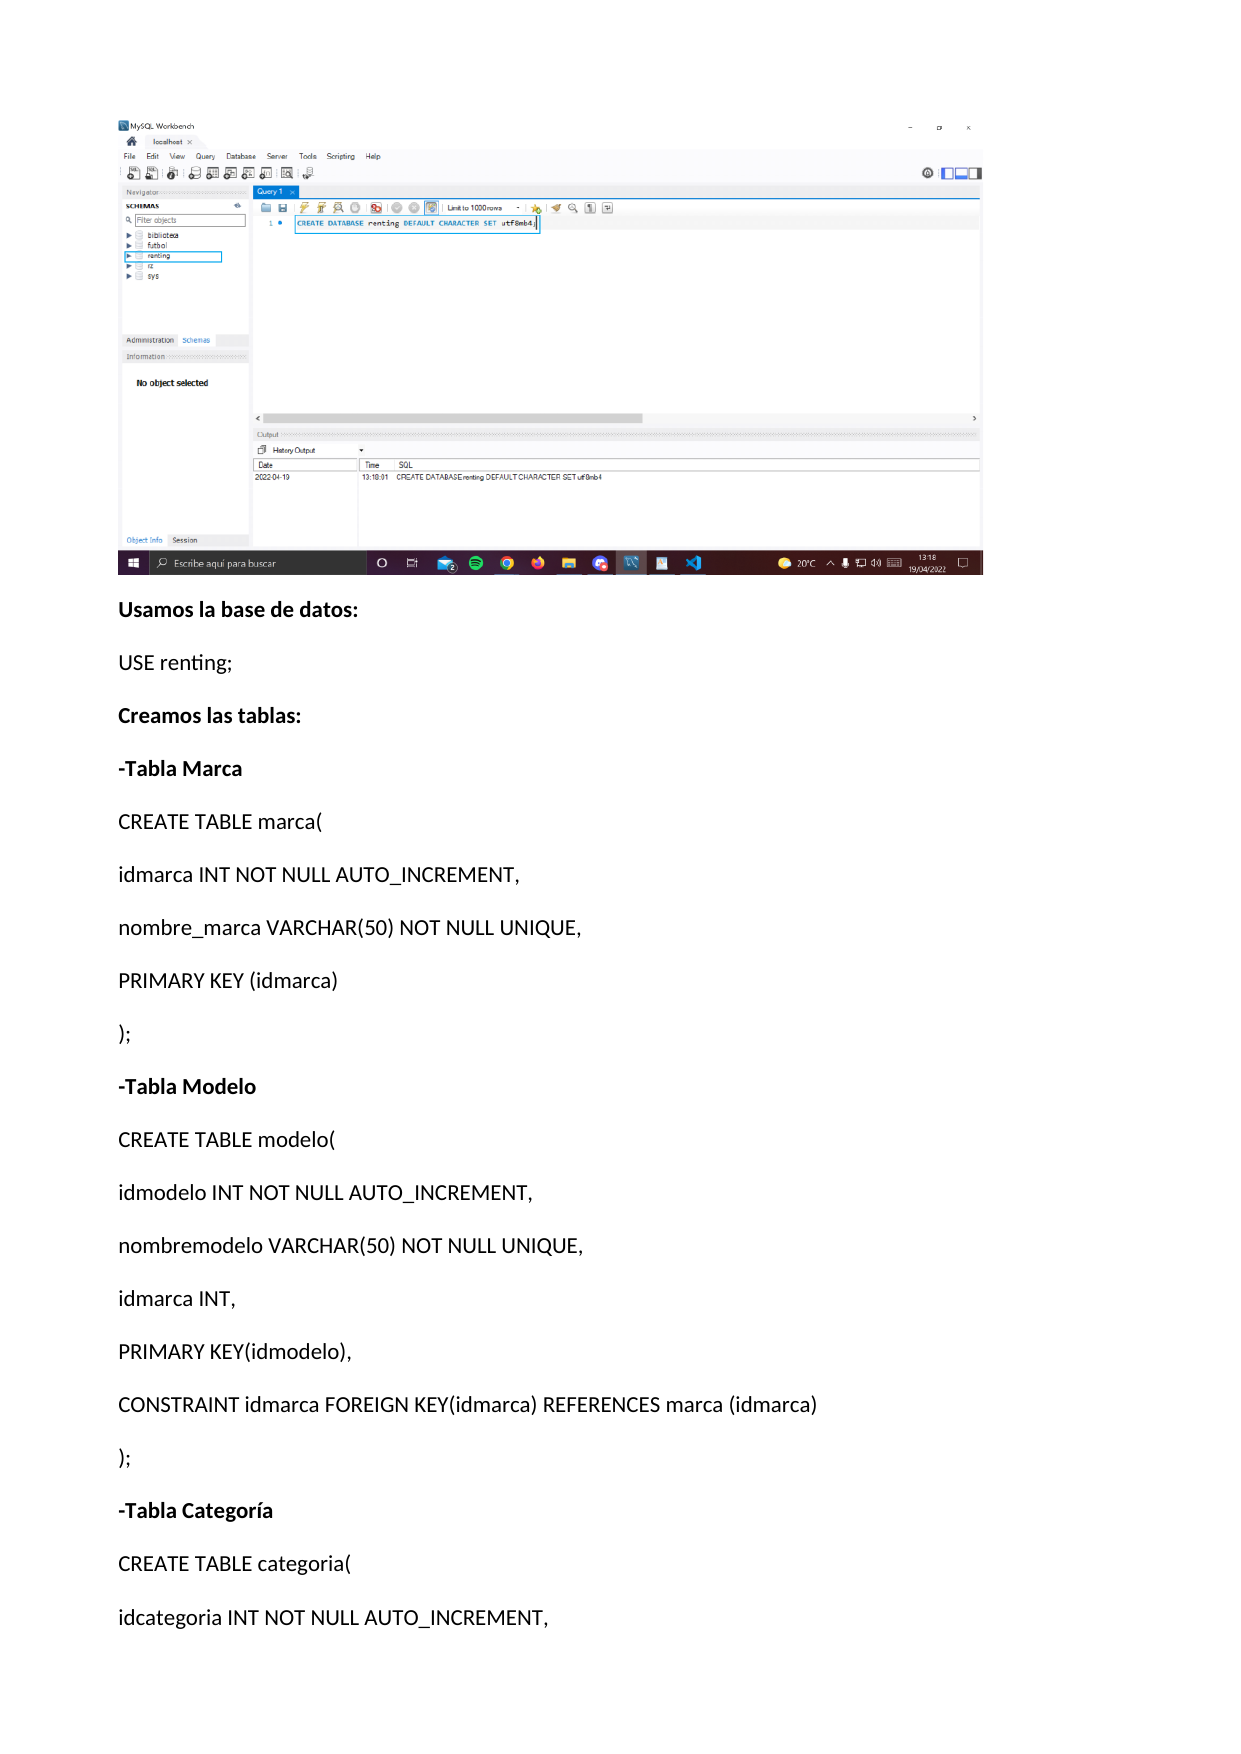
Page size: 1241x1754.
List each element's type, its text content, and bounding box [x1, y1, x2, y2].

text -Tabla Categoría [118, 1497, 1122, 1524]
text -Tabla Marca [118, 754, 1122, 782]
text nombremodelo VARCHAR(50) NOT NULL UNIQUE, [118, 1231, 1122, 1259]
text Usamos la base de datos: [118, 595, 1122, 623]
text idmodelo INT NOT NULL AUTO_INCREMENT, [118, 1178, 1122, 1206]
text nombre_marca VARCHAR(50) NOT NULL UNIQUE, [118, 913, 1122, 941]
text CREATE TABLE modelo( [118, 1125, 1122, 1153]
text idmarca INT, [118, 1284, 1122, 1312]
text PRIMARY KEY(idmodelo), [118, 1337, 1122, 1366]
text ); [118, 1019, 1122, 1047]
text -Tabla Modelo [118, 1072, 1122, 1100]
text CREATE TABLE marca( [118, 807, 1122, 835]
text CONSTRAINT idmarca FOREIGN KEY(idmarca) REFERENCES marca (idmarca) [118, 1391, 1122, 1418]
text PRIMARY KEY (idmarca) [118, 966, 1122, 994]
text Creamos las tablas: [118, 701, 1122, 729]
text USE renting; [118, 648, 1122, 676]
text ); [118, 1443, 1122, 1472]
text idmarca INT NOT NULL AUTO_INCREMENT, [118, 860, 1122, 888]
text idcategoria INT NOT NULL AUTO_INCREMENT, [118, 1603, 1122, 1631]
text CREATE TABLE categoria( [118, 1549, 1122, 1578]
